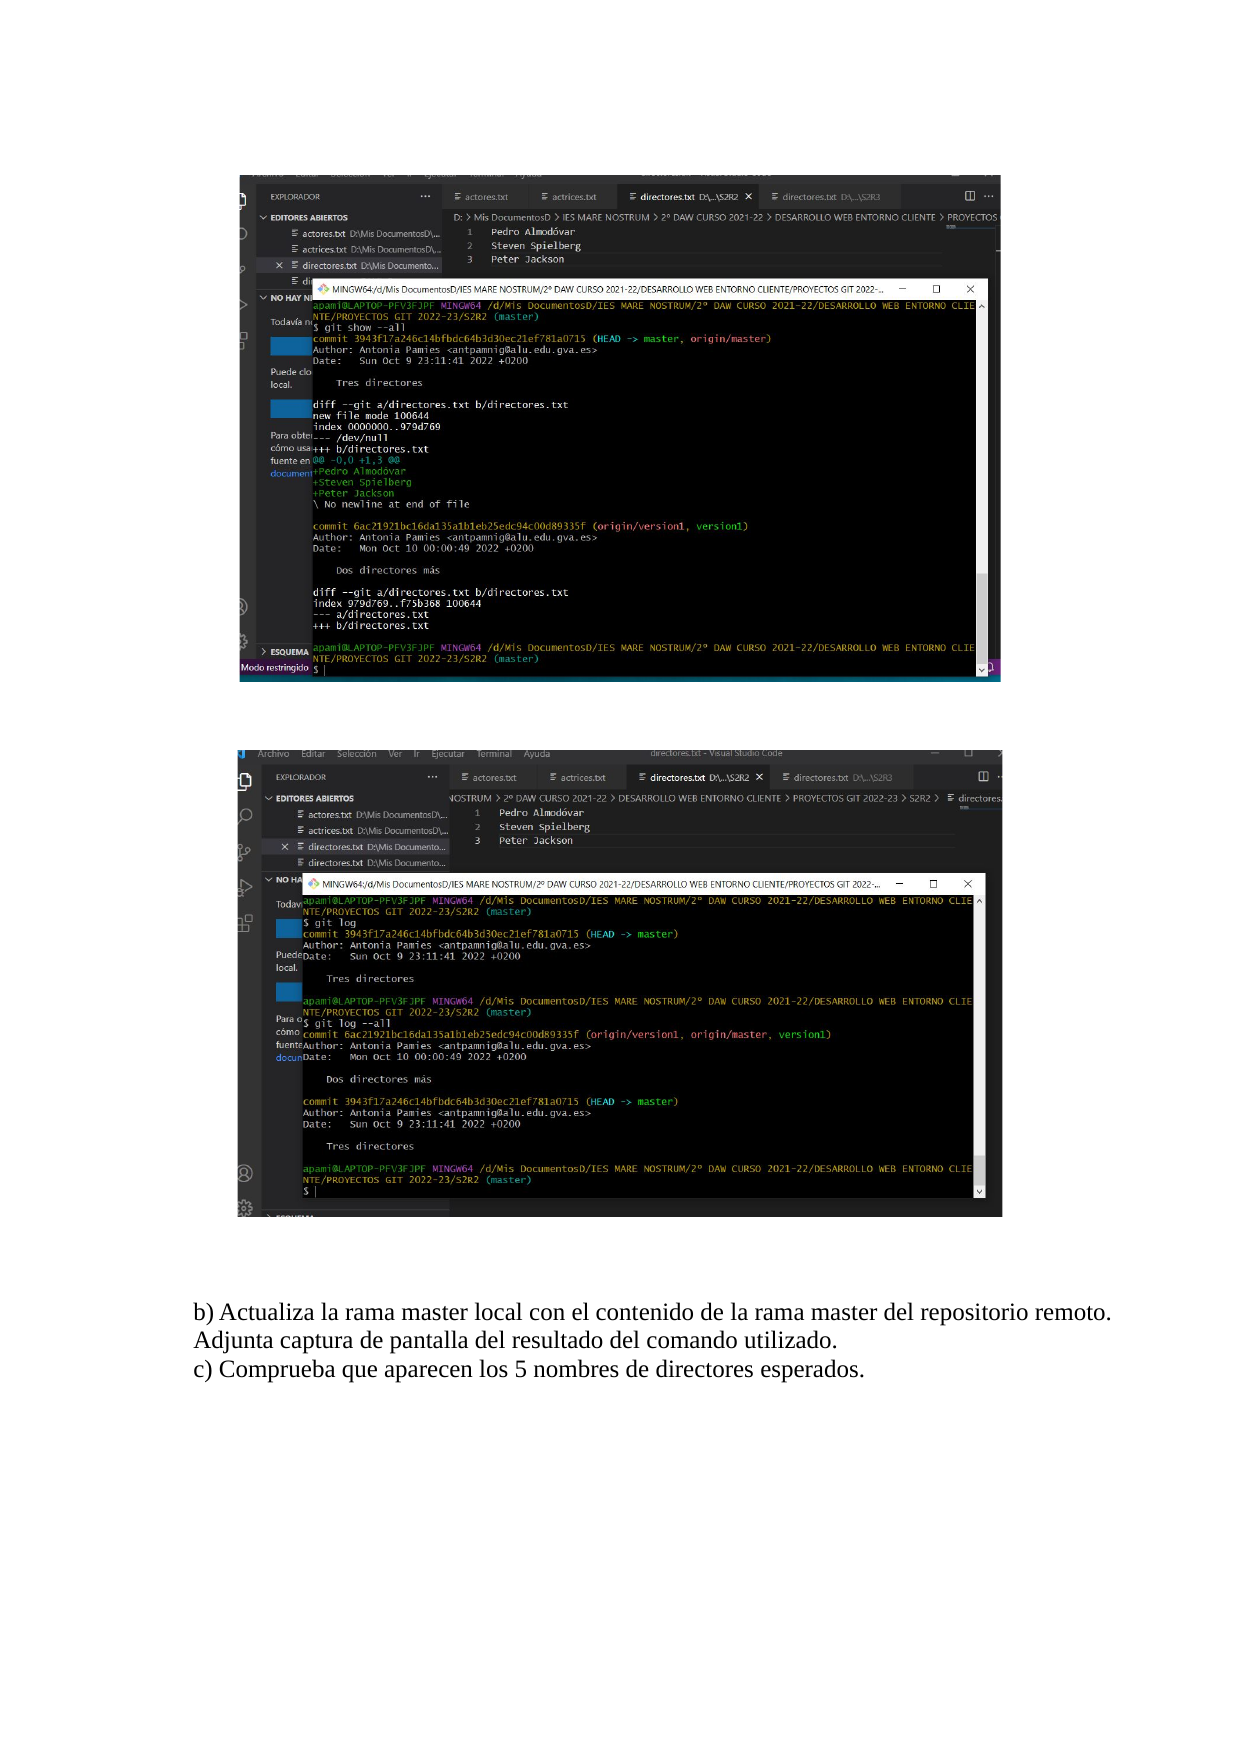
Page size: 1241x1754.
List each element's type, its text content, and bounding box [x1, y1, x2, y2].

picture [237, 750, 1003, 1217]
text b) Actualiza la rama master local con el contenido de la rama master del repositorio remoto. Adjunta captura de pantalla del resultado del comando utilizado. [118, 1297, 1122, 1354]
picture [239, 175, 1001, 682]
text c) Comprueba que aparecen los 5 nombres de directores esperados. [118, 1354, 1122, 1383]
